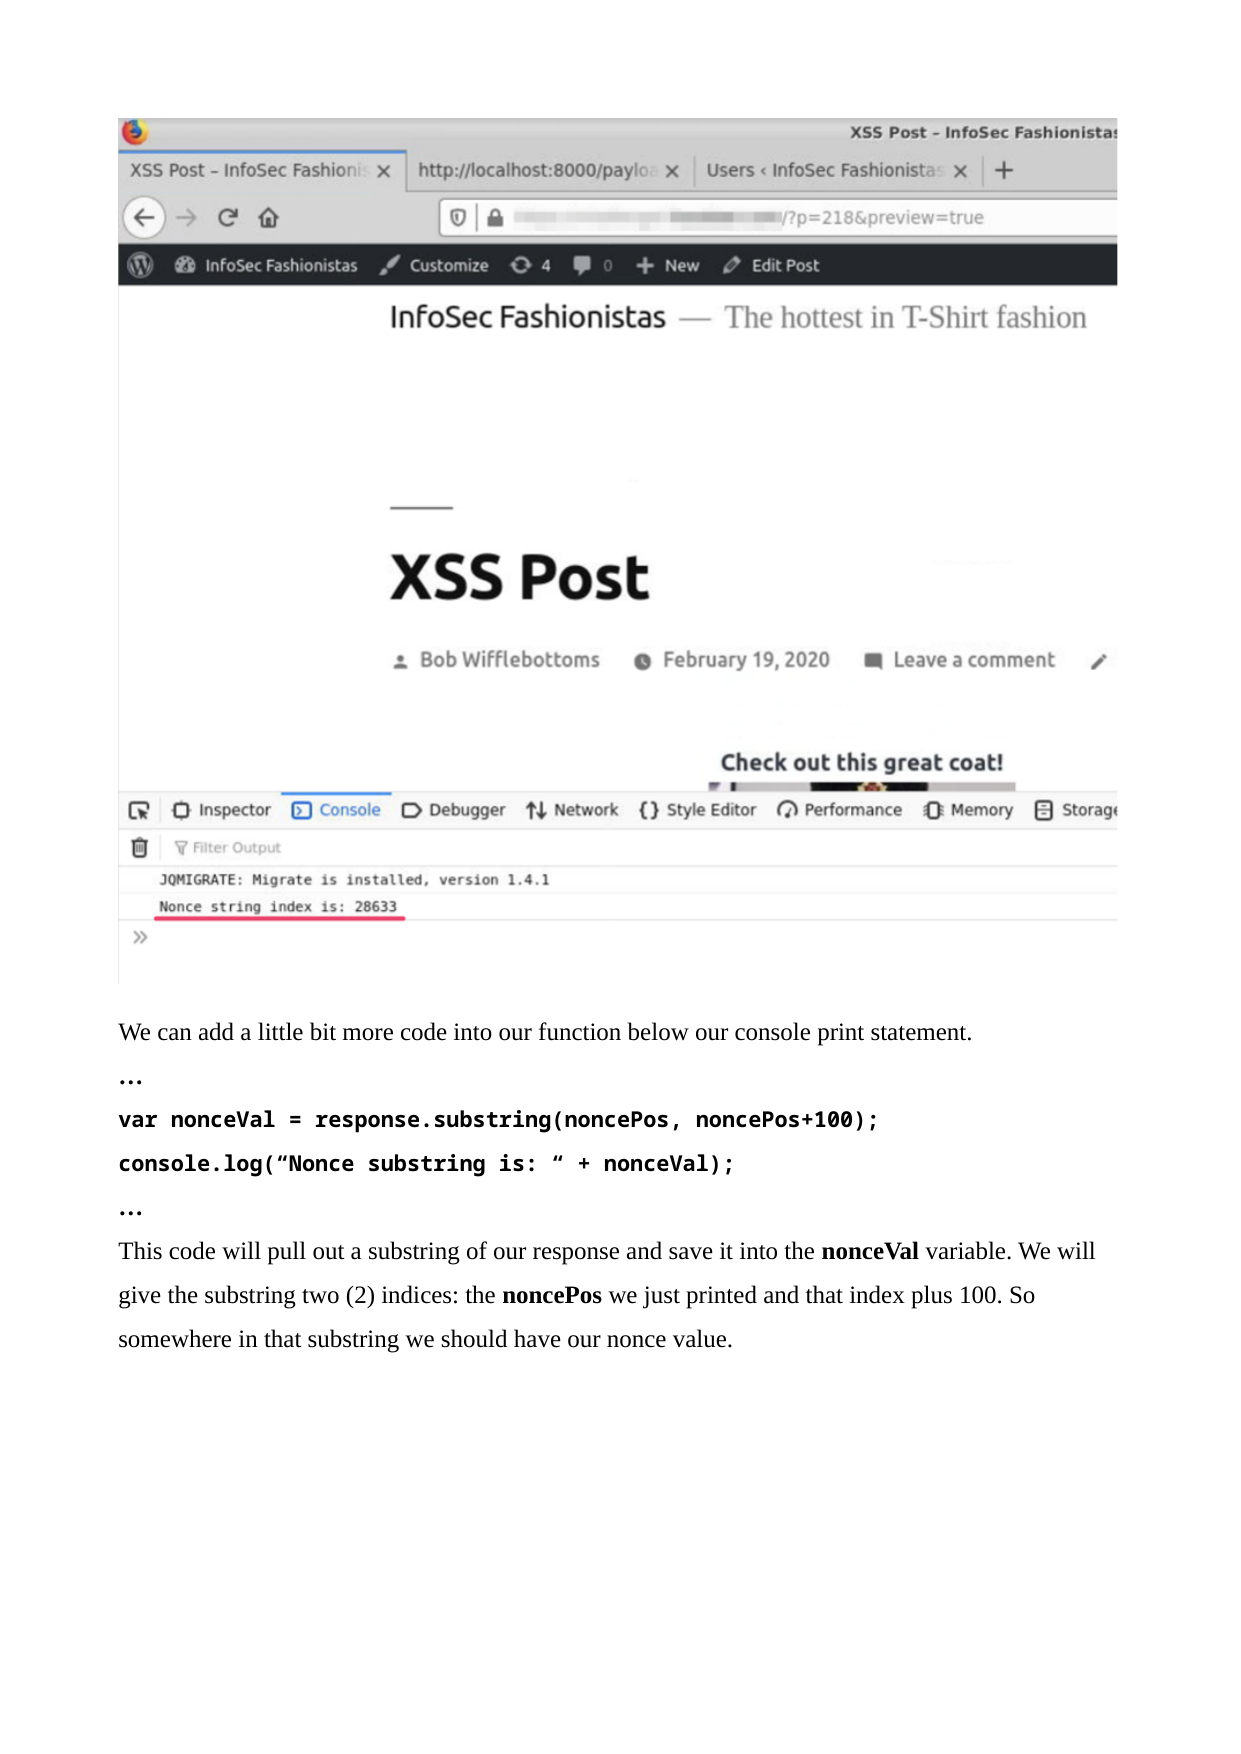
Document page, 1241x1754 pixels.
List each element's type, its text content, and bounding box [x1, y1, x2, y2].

text … var nonceVal = response.substring(noncePos, noncePos+100); console.log(“Nonce substring is: “ + nonceVal); … [118, 1046, 1122, 1221]
picture [118, 118, 1118, 984]
text We can add a little bit more code into our function below our console print statement. [118, 1002, 1122, 1046]
text This code will pull out a substring of our response and save it into the nonceVal variable. We will give the substring two (2) indices: the noncePos we just printed and that index plus 100. So somewhere in that substring we should have our nonce value. [118, 1221, 1122, 1352]
